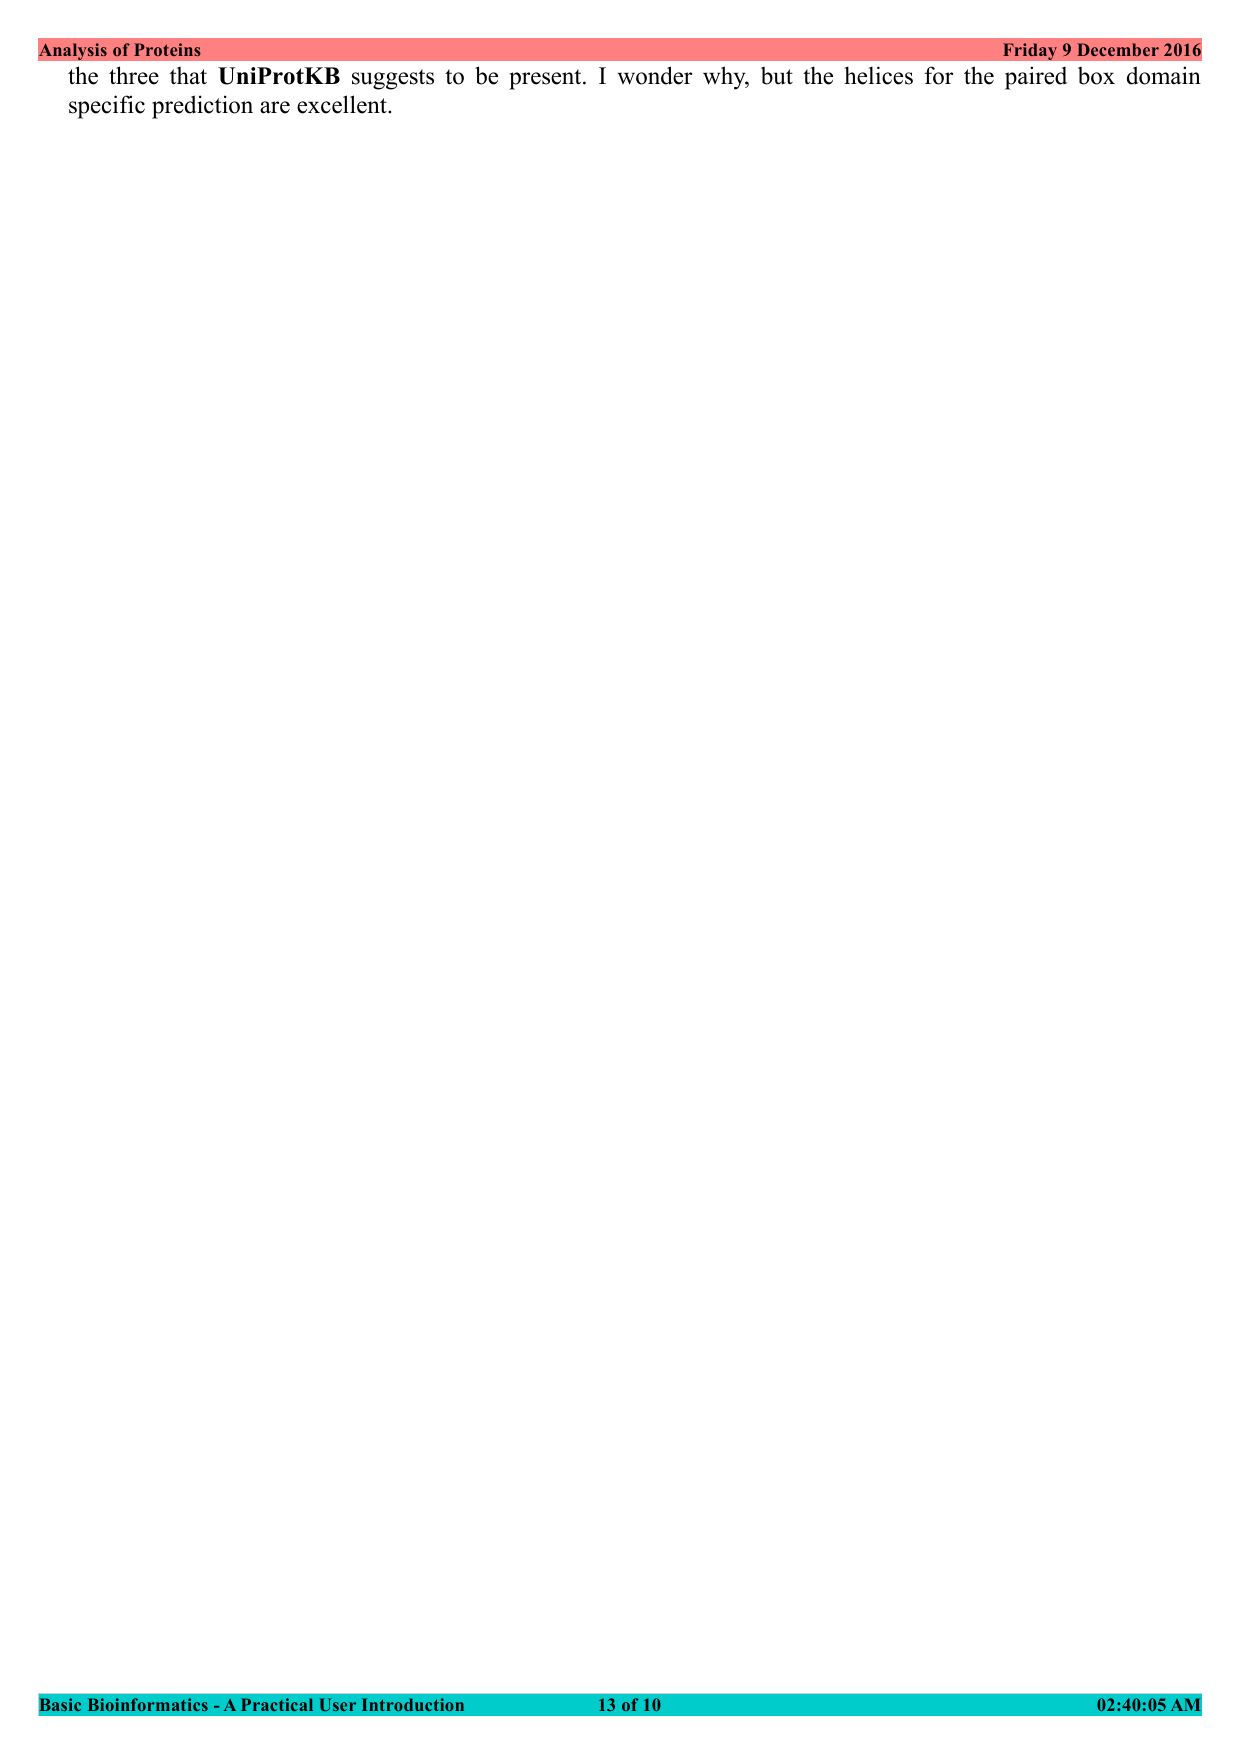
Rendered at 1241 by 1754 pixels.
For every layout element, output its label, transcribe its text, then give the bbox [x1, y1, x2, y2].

text the three that UniProtKB suggests to be present. I wonder why, but the helices for the paired box domain specific prediction are excellent. [68, 61, 1202, 119]
